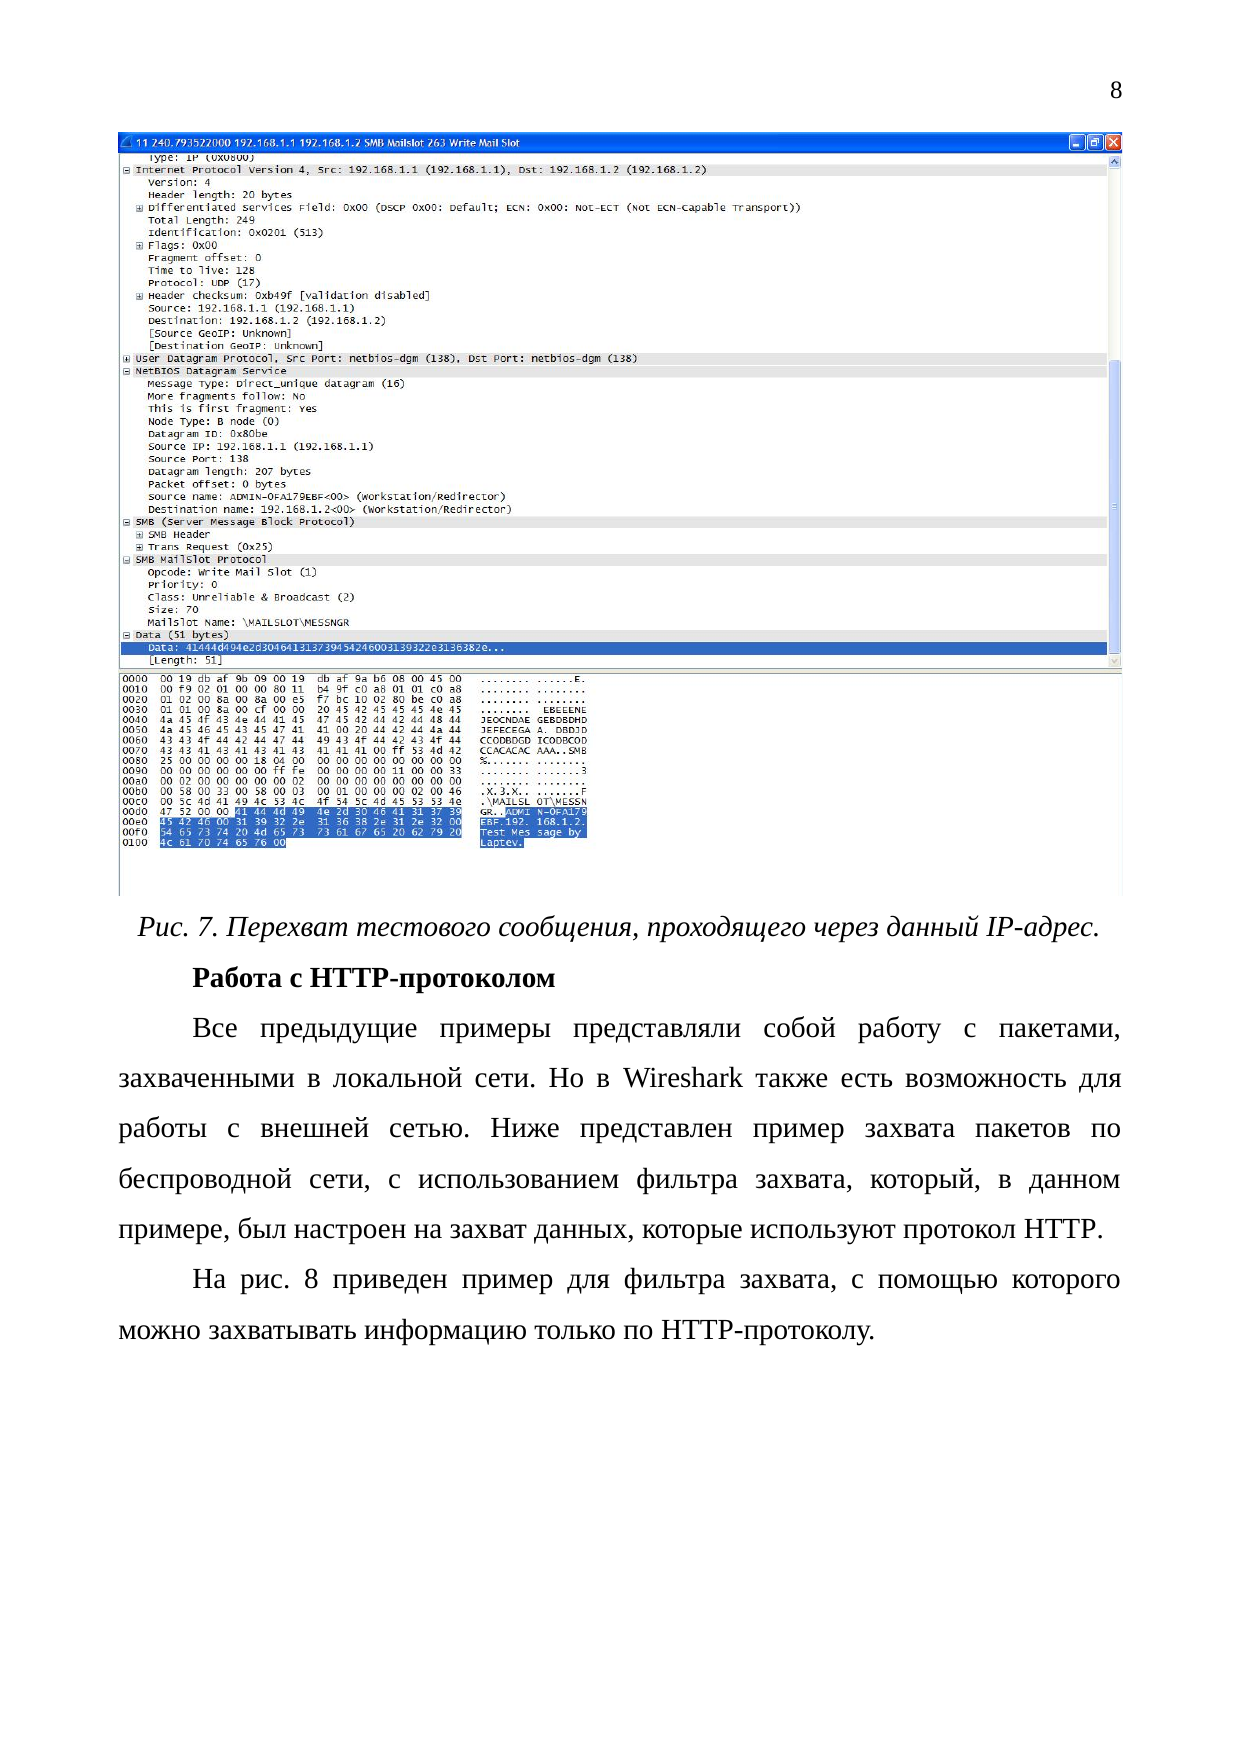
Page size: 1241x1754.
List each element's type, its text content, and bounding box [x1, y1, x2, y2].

text Работа с HTTP-протоколом [118, 960, 1122, 993]
text На рис. 8 приведен пример для фильтра захвата, с помощью которого можно захватывать информацию только по HTTP-протоколу. [118, 1262, 1122, 1345]
text Все предыдущие примеры представляли собой работу с пакетами, захваченными в локальной сети. Но в Wireshark также есть возможность для работы с внешней сетью. Ниже представлен пример захвата пакетов по беспроводной сети, с использованием фильтра захвата, который, в данном примере, был настроен на захват данных, которые используют протокол HTTP. [118, 1010, 1122, 1245]
text Рис. 7. Перехват тестового сообщения, проходящего через данный IP-адрес. [118, 909, 1122, 943]
